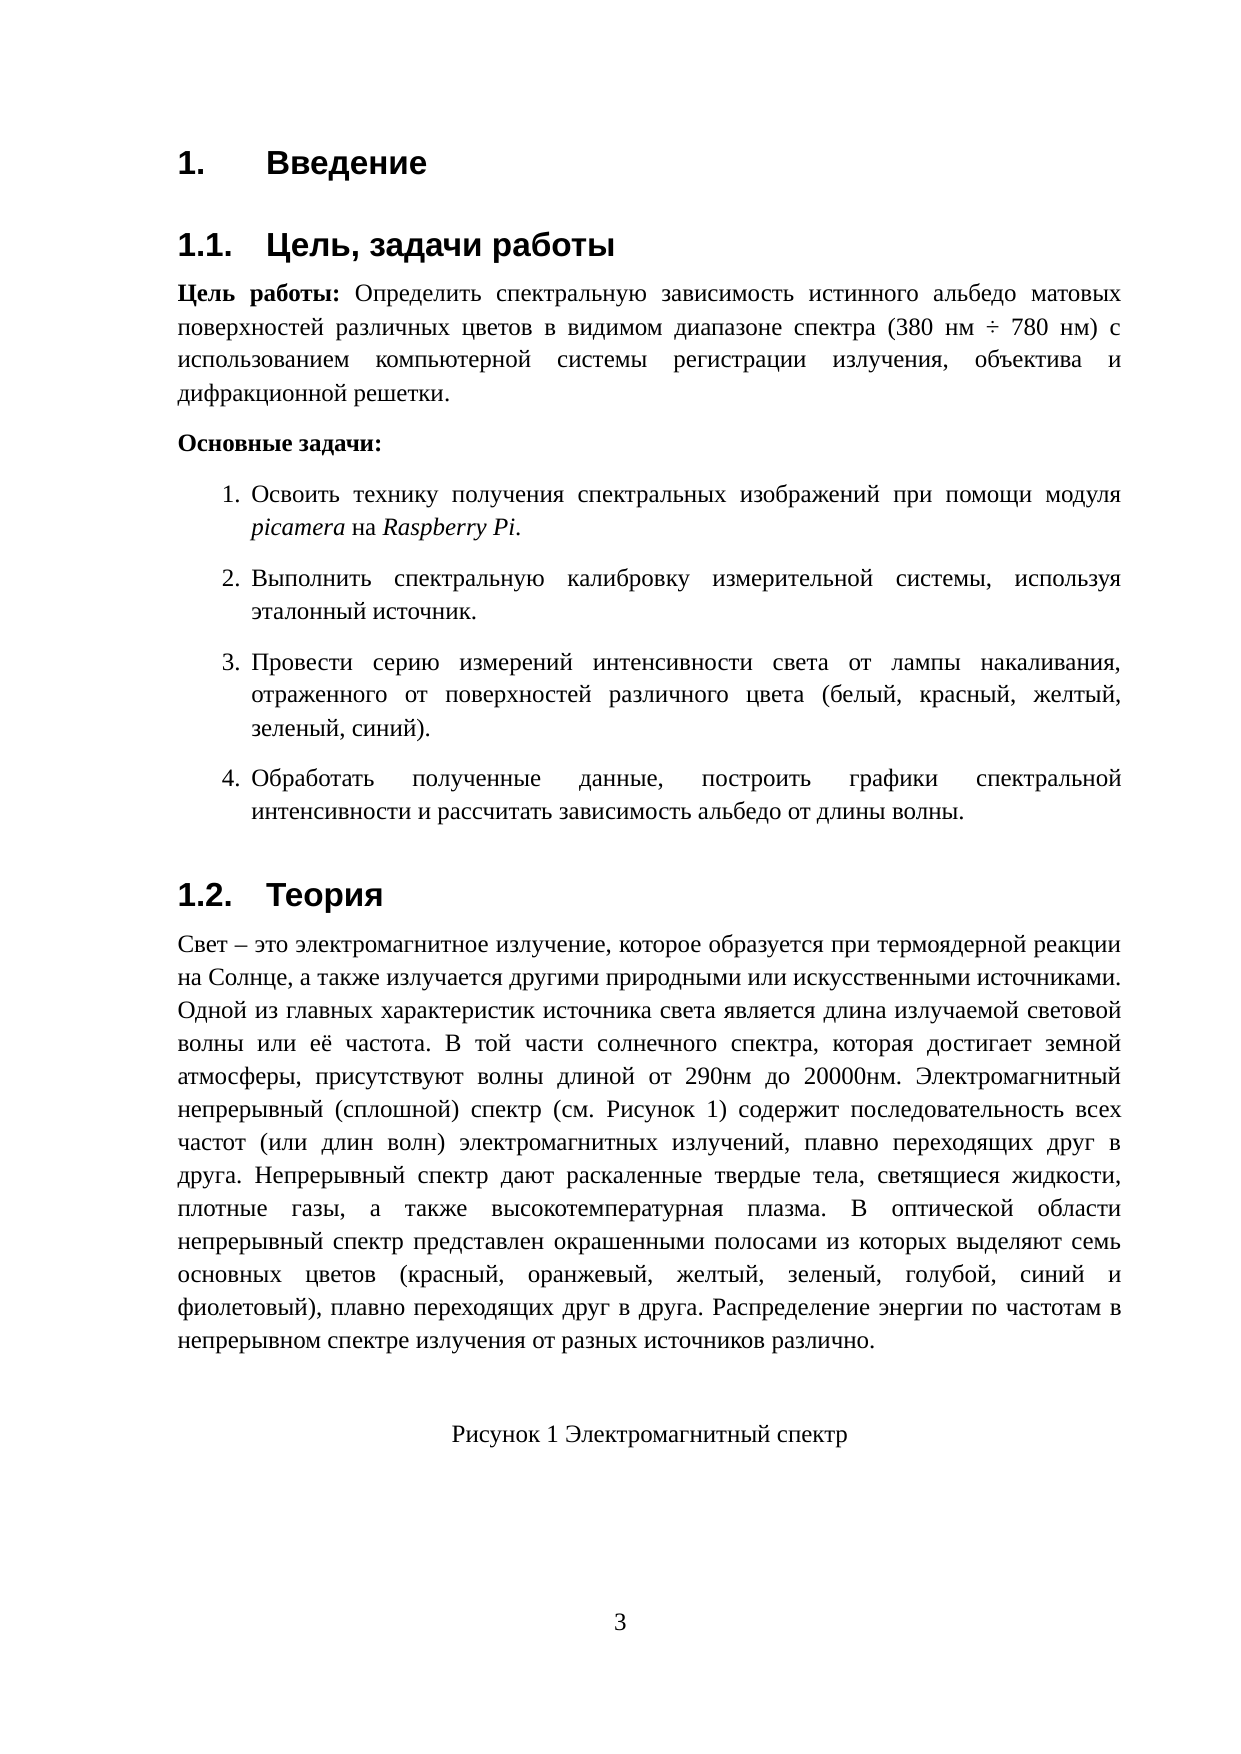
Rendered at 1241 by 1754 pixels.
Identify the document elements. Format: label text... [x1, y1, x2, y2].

subtitle Теория [177, 875, 1093, 913]
list Провести серию измерений интенсивности света от лампы накаливания, отраженного от поверхностей различного цвета (белый, красный, желтый, зеленый, синий). [222, 647, 1122, 741]
subtitle Цель, задачи работы [177, 225, 1093, 263]
list Выполнить спектральную калибровку измерительной системы, используя эталонный источник. [222, 563, 1122, 624]
text Цель работы: Определить спектральную зависимость истинного альбедо матовых поверхностей различных цветов в видимом диапазоне спектра (380 нм ÷ 780 нм) с использованием компьютерной системы регистрации излучения, объектива и дифракционной решетки. [177, 278, 1122, 406]
text Основные задачи: [177, 428, 1122, 457]
subtitle Введение [177, 143, 1093, 182]
list Освоить технику получения спектральных изображений при помощи модуля picamera на Raspberry Pi. [222, 479, 1122, 541]
list Обработать полученные данные, построить графики спектральной интенсивности и рассчитать зависимость альбедо от длины волны. [222, 763, 1122, 825]
text Рисунок 1 Электромагнитный спектр [177, 1419, 1122, 1448]
text Свет – это электромагнитное излучение, которое образуется при термоядерной реакции на Солнце, а также излучается другими природными или искусственными источниками. Одной из главных характеристик источника света является длина излучаемой световой волны или её частота. В той части солнечного спектра, которая достигает земной атмосферы, присутствуют волны длиной от 290нм до 20000нм. Электромагнитный непрерывный (сплошной) спектр (см. Рисунок 1) содержит последовательность всех частот (или длин волн) электромагнитных излучений, плавно переходящих друг в друга. Непрерывный спектр дают раскаленные твердые тела, светящиеся жидкости, плотные газы, а также высокотемпературная плазма. В оптической области непрерывный спектр представлен окрашенными полосами из которых выделяют семь основных цветов (красный, оранжевый, желтый, зеленый, голубой, синий и фиолетовый), плавно переходящих друг в друга. Распределение энергии по частотам в непрерывном спектре излучения от разных источников различно. [177, 929, 1122, 1354]
